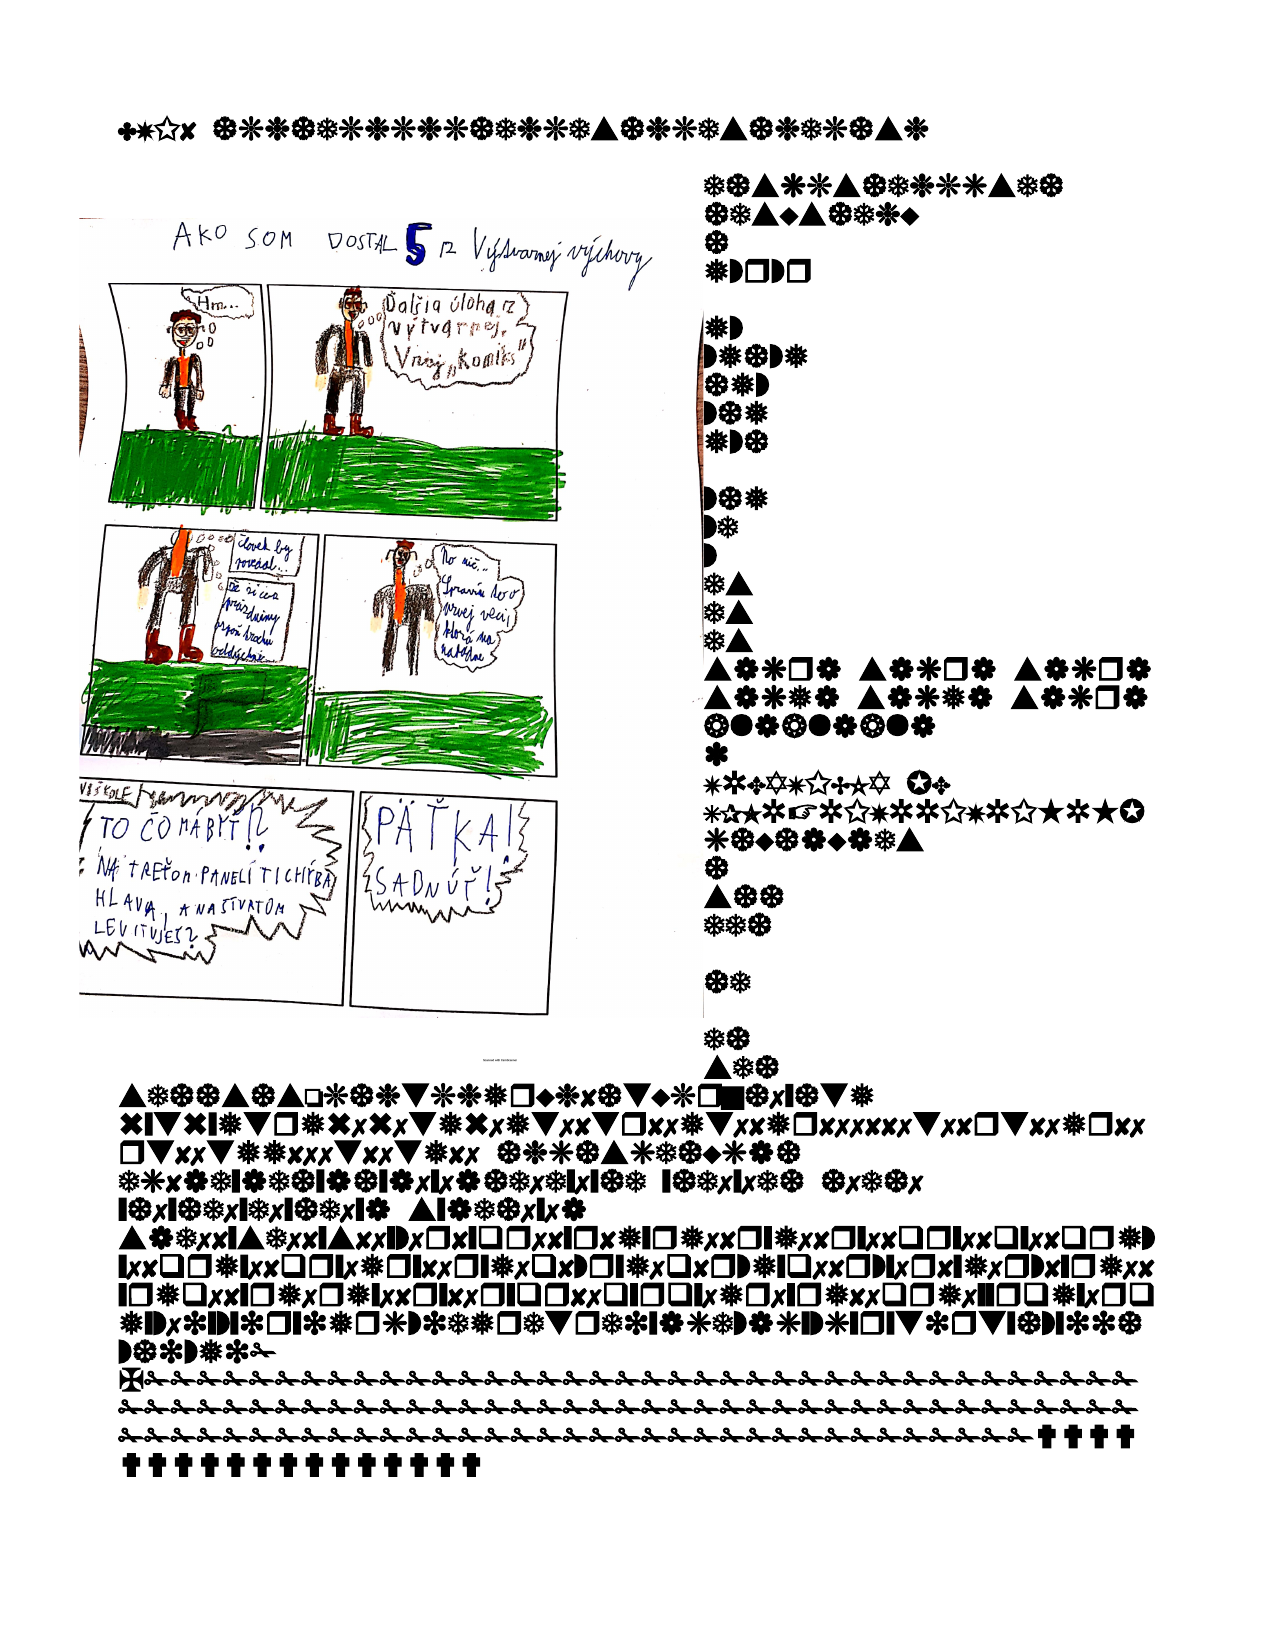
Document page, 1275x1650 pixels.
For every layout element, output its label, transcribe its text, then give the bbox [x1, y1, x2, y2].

text ewf [704, 431, 1157, 459]
text ddf [704, 914, 1157, 943]
text sakra sakra sakra sakea sakea sakra [704, 658, 1157, 715]
text fd [704, 971, 1157, 1000]
text ew [704, 317, 1157, 346]
text wd [704, 516, 1157, 545]
text f [704, 232, 1157, 260]
text f [704, 857, 1157, 886]
text ewrwr [704, 260, 1157, 289]
text wfe [704, 488, 1157, 516]
text ds [704, 630, 1157, 658]
text sff [704, 886, 1157, 914]
text w [704, 545, 1157, 573]
text dfskjsfdijhsdf fdsusfdiu [703, 175, 1157, 232]
text sdf [118, 1057, 1157, 1085]
text blablabla [704, 715, 1157, 744]
text wfe [704, 402, 1157, 431]
text hfufauads [704, 829, 1157, 857]
text wefwe [704, 346, 1157, 374]
text df [703, 1028, 1157, 1057]
text DUI8 fjifdjijijfdijdsfijdsfidjfsi [118, 118, 1157, 147]
text ] [704, 744, 1157, 772]
text sdffsfsojfitjierui8ftujrnf7yfte 6yt6yetre6767te67et78tr87et78er877887t78rt87er87rt87tee877t87te87 fihfshdfuhaf dh8adyadfyafya7y7afd7dy7yfd yfd7y7df f7df7 yf7yfd7yd7yfd7ya syadf7y7a sad78ysd78ys87yw7r8yqr78yr8eyre78rye78ry78qry78qy78qrewy78qrey78qry7ery87rye7q8wrye7q8rweyq78rwy7r8ye7rw8yre78yreq78yre7rey78ry87ryqr87qyrqy7er7yre87qre7yyrqey7rqeyw7gywygrygerhwgderdtrdgyahdwahywhyrytgrtyfwyggfwfgweg!@!!!!!!!!!!!!!!!!!!!!!!!!!!!!!!!!!!!!!!!!!!!!!!!!!!!!!!!!!!!!!!!!!!!!!!!!!!!!!!!!!!!!!!!!!!!!!!!!!!!!!!!!!!!!!!!!?????????????????? [118, 1085, 1157, 1483]
text dfskjsfdijhsdf fdsusfdiu [118, 175, 713, 190]
text TREATICKA JE SPOR+RIURRIURIHRHJ [704, 772, 1157, 829]
text ds [704, 573, 1157, 602]
text ds [704, 602, 1157, 630]
text few [704, 374, 1157, 402]
